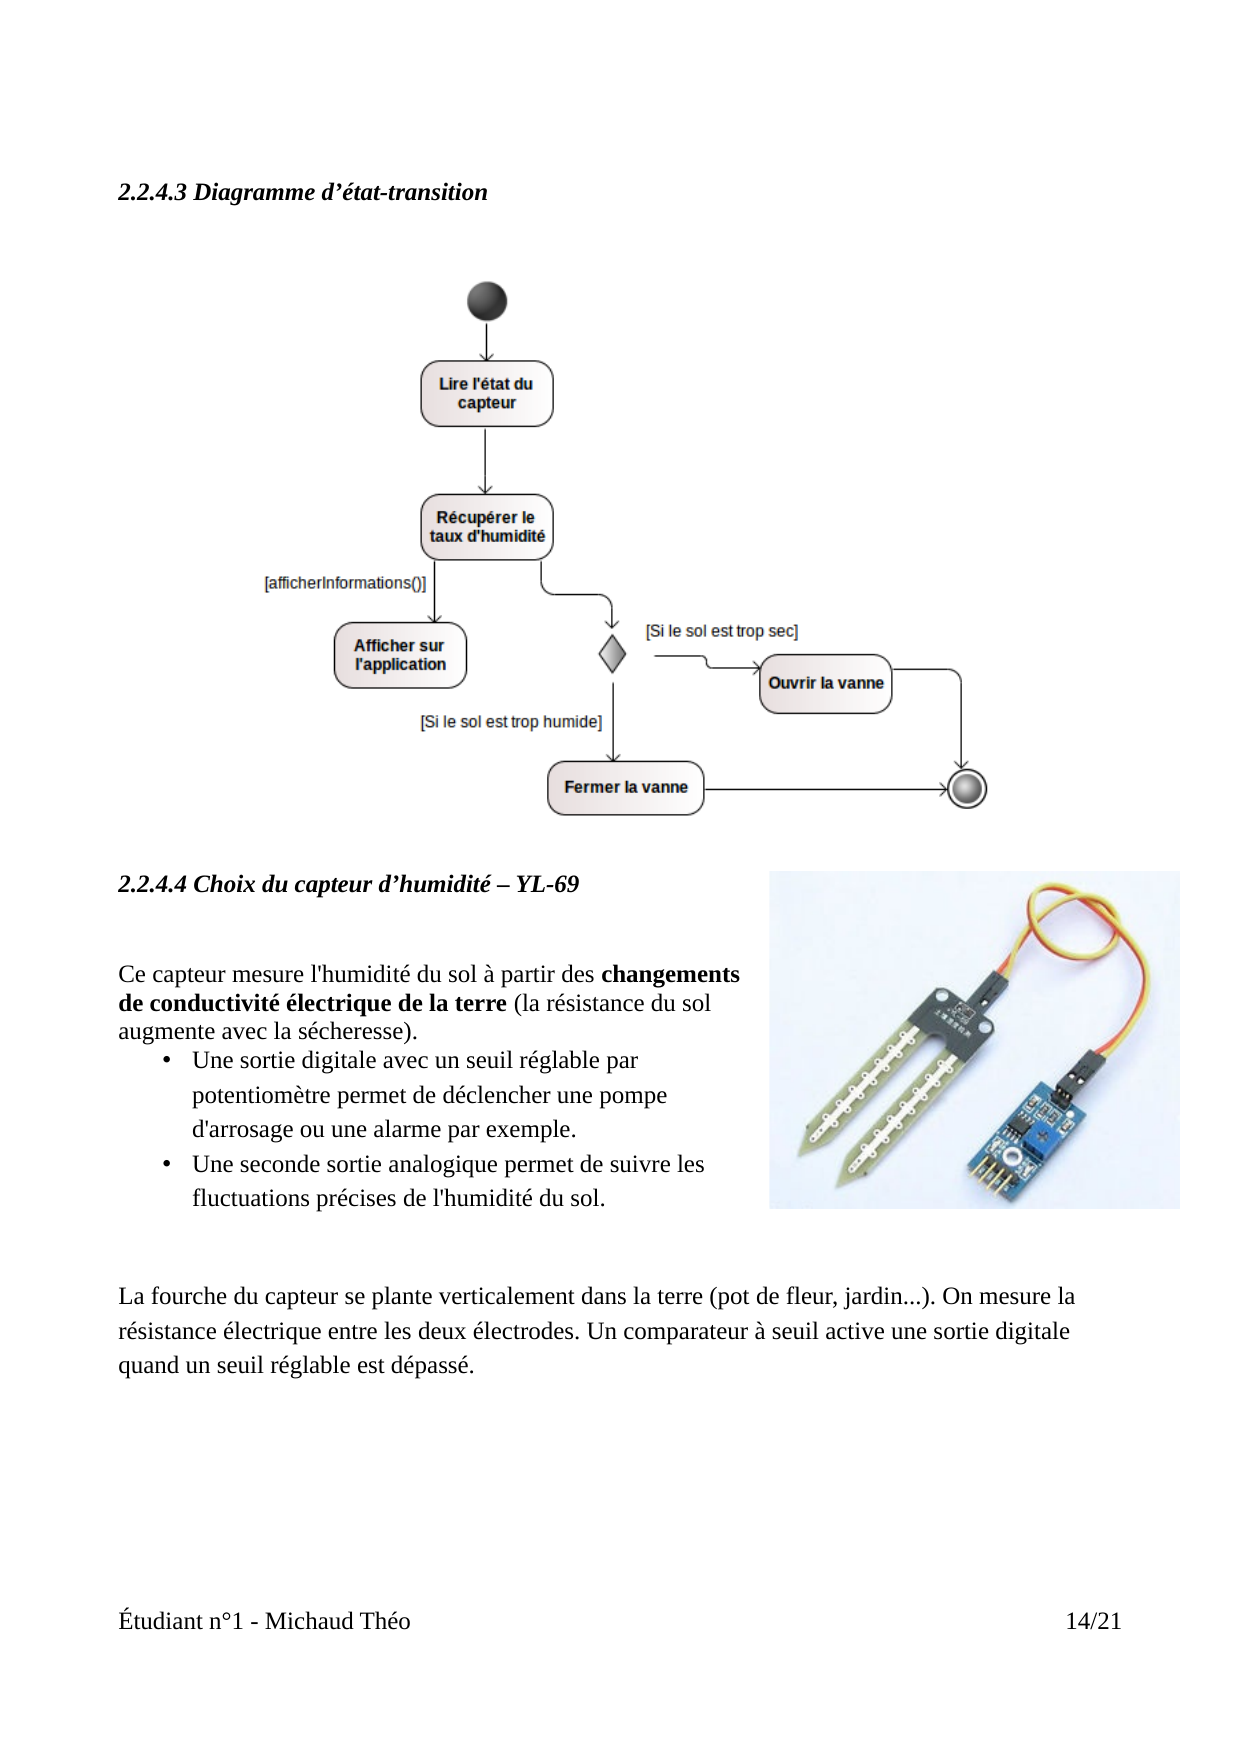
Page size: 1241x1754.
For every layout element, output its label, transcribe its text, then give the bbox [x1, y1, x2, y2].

picture [769, 871, 1180, 1209]
text Ce capteur mesure l'humidité du sol à partir des changements de conductivité électrique de la terre (la résistance du sol augmente avec la sécheresse). [118, 959, 769, 1045]
subtitle 2.2.4.3 Diagramme d’état-transition [118, 177, 1122, 206]
text La fourche du capteur se plante verticalement dans la terre (pot de fleur, jardin...). On mesure la résistance électrique entre les deux électrodes. Un comparateur à seuil active une sortie digitale quand un seuil réglable est dépassé. [118, 1281, 1122, 1379]
list Une sortie digitale avec un seuil réglable par potentiomètre permet de déclencher une pompe d'arrosage ou une alarme par exemple. [162, 1045, 769, 1143]
picture [238, 267, 1002, 829]
subtitle 2.2.4.4 Choix du capteur d’humidité – YL-69 [118, 869, 1122, 897]
list Une seconde sortie analogique permet de suivre les fluctuations précises de l'humidité du sol. [162, 1149, 1122, 1212]
